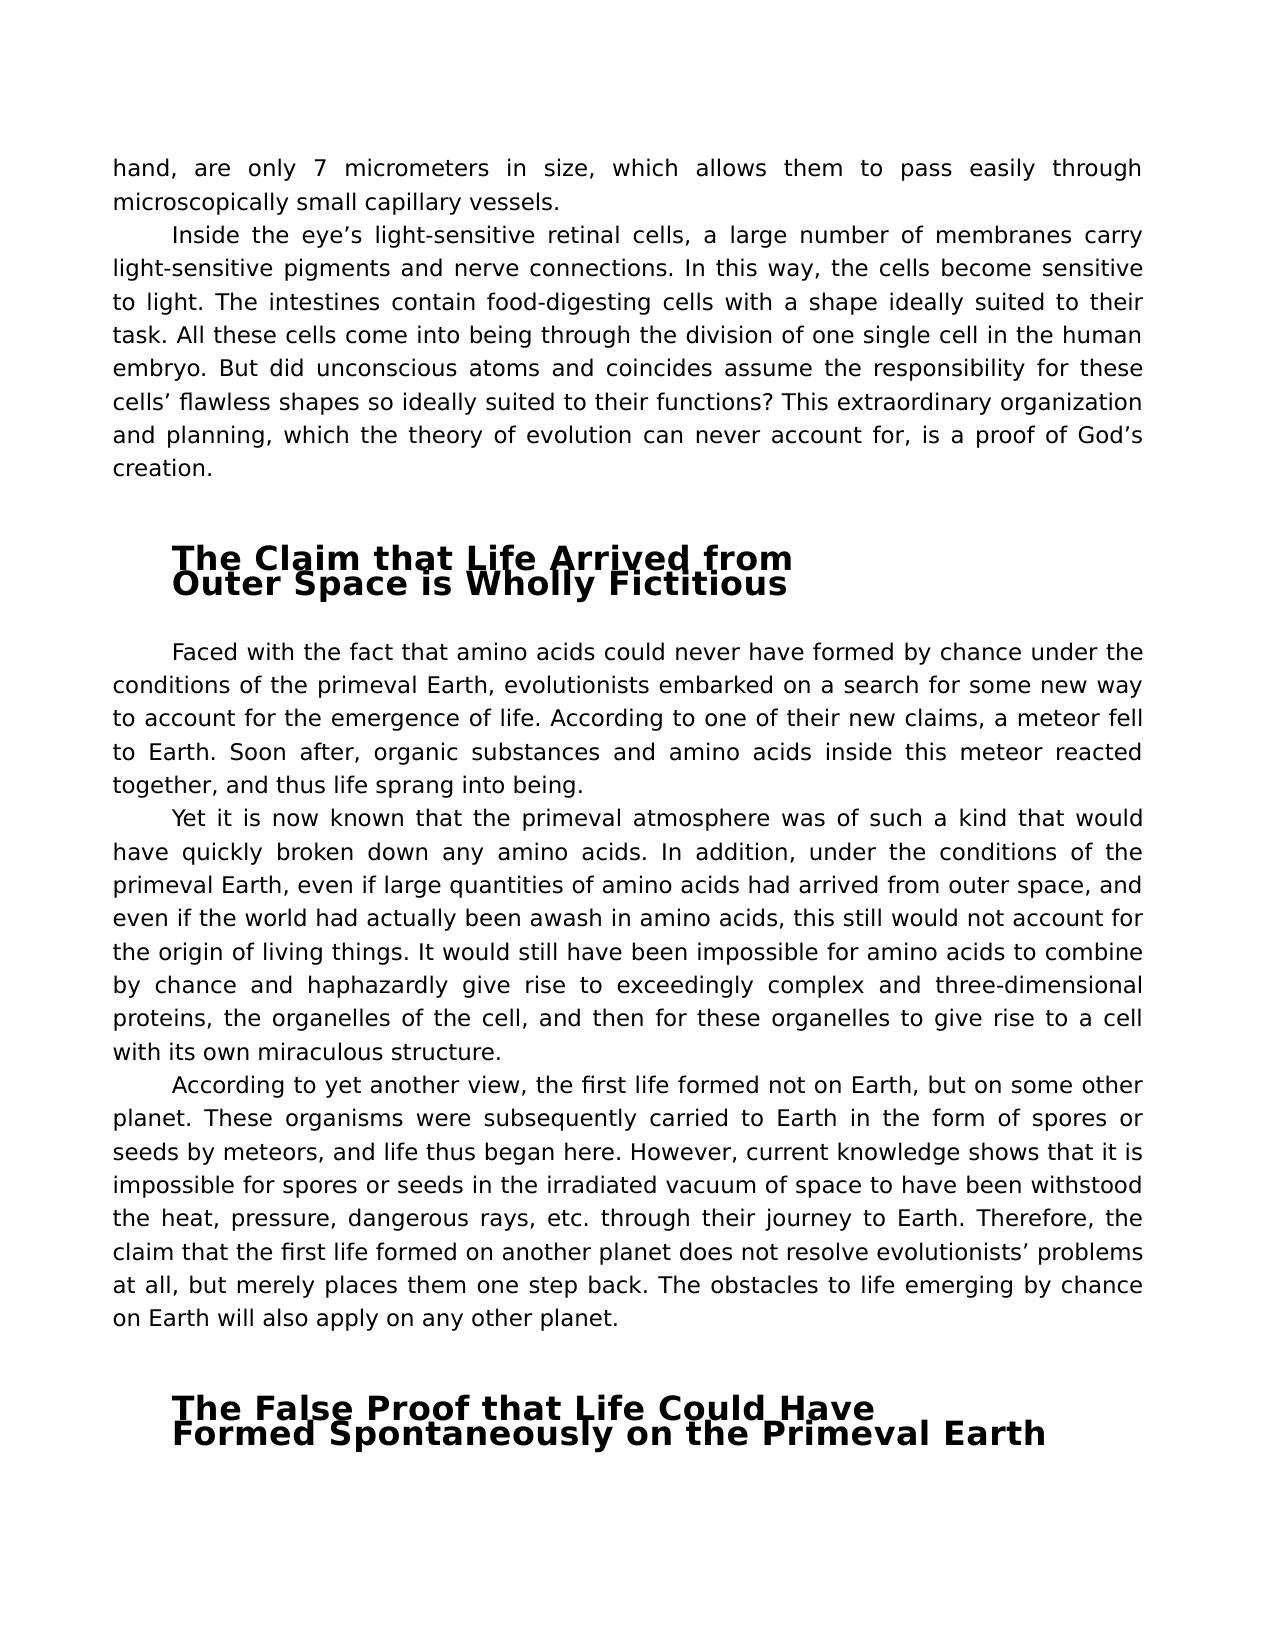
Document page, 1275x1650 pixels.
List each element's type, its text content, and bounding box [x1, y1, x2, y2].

text The False Proof that Life Could Have [583, 1400, 1145, 1425]
text Faced with the fact that amino acids could never have formed by chance under the conditions of the primeval Earth, evolutionists embarked on a search for some new way to account for the emergence of life. According to one of their new claims, a meteor fell to Earth. Soon after, organic substances and amino acids inside this meteor reacted together, and thus life sprang into being. [112, 633, 1145, 800]
text Formed Spontaneously on the Primeval Earth [112, 1425, 1145, 1450]
text The Claim that Life Arrived from [508, 550, 556, 575]
text Yet it is now known that the primeval atmosphere was of such a kind that would have quickly broken down any amino acids. In addition, under the conditions of the primeval Earth, even if large quantities of amino acids had arrived from outer space, and even if the world had actually been awash in amino acids, this still would not account for the origin of living things. It would still have been impossible for amino acids to combine by chance and haphazardly give rise to exceedingly complex and three-dimensional proteins, the organelles of the cell, and then for these organelles to give rise to a cell with its own miraculous structure. [112, 800, 1145, 1067]
text The False Proof that Life Could Have [112, 1400, 582, 1425]
text The Claim that Life Arrived from [567, 550, 1145, 575]
text According to yet another view, the first life formed not on Earth, but on some other planet. These organisms were subsequently carried to Earth in the form of spores or seeds by meteors, and life thus began here. However, current knowledge shows that it is impossible for spores or seeds in the irradiated vacuum of space to have been withstood the heat, pressure, dangerous rays, etc. through their journey to Earth. Therefore, the claim that the first life formed on another planet does not resolve evolutionists’ problems at all, but merely places them one step back. The obstacles to life emerging by chance on Earth will also apply on any other planet. [112, 1067, 1145, 1333]
text hand, are only 7 micrometers in size, which allows them to pass easily through microscopically small capillary vessels. [112, 150, 1145, 217]
text Inside the eye’s light-sensitive retinal cells, a large number of membranes carry light-sensitive pigments and nerve connections. In this way, the cells become sensitive to light. The intestines contain food-digesting cells with a shape ideally suited to their task. All these cells come into being through the division of one single cell in the human embryo. But did unconscious atoms and coincides assume the responsibility for these cells’ flawless shapes so ideally suited to their functions? This extraordinary organization and planning, which the theory of evolution can never account for, is a proof of God’s creation. [112, 217, 1145, 483]
text Outer Space is Wholly Fictitious [112, 575, 1145, 600]
text The Claim that Life Arrived from [186, 550, 505, 575]
text The Claim that Life Arrived from [112, 550, 182, 575]
